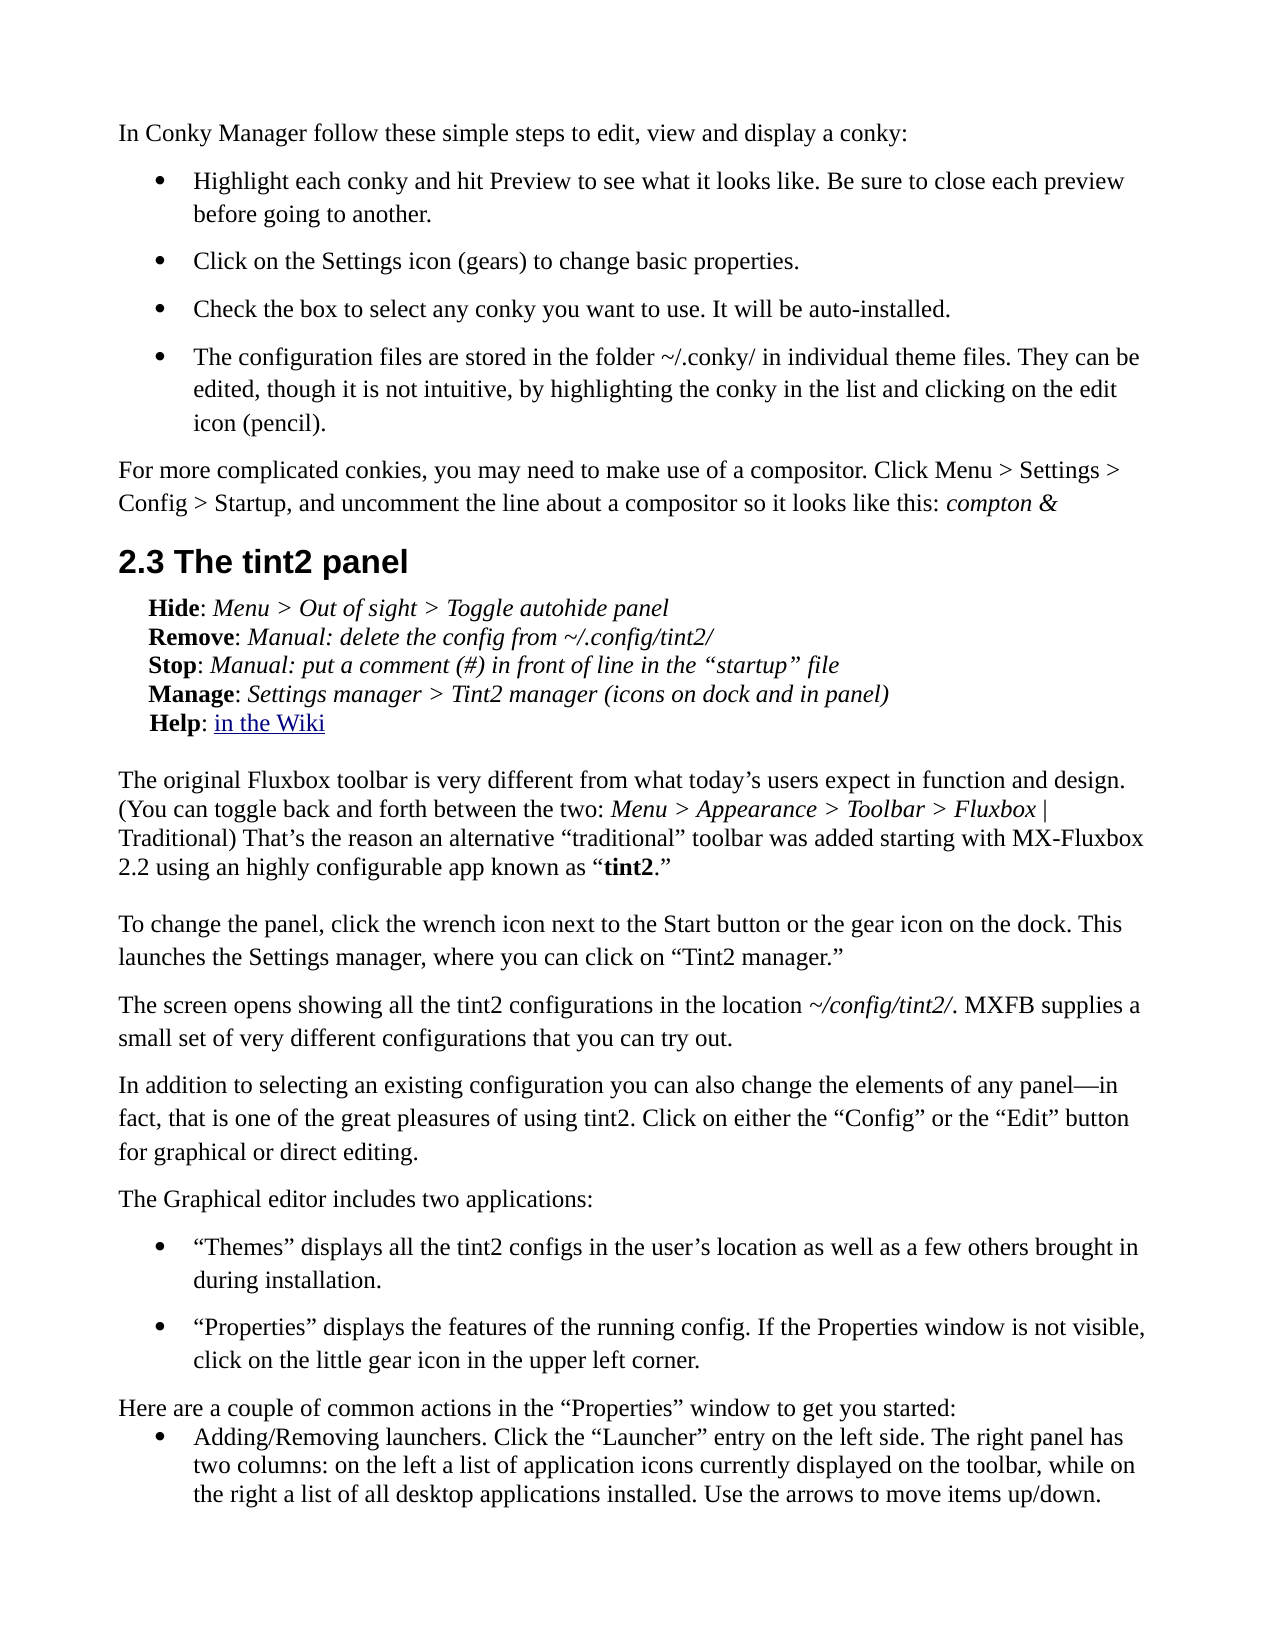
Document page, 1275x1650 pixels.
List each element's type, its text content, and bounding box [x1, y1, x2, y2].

list “Themes” displays all the tint2 configs in the user’s location as well as a few others brought in during installation. [156, 1232, 1157, 1293]
text To change the panel, click the wrench icon next to the Start button or the gear icon on the dock. This launches the Settings manager, where you can click on “Tint2 manager.” [118, 909, 1157, 971]
subtitle 2.3 The tint2 panel [118, 542, 1157, 581]
text Here are a couple of common actions in the “Properties” window to get you started: [118, 1393, 1157, 1422]
list “Properties” displays the features of the running config. If the Properties window is not visible, click on the little gear icon in the upper left corner. [156, 1312, 1157, 1374]
text Manage: Settings manager > Tint2 manager (icons on dock and in panel) [148, 679, 1157, 708]
text Remove: Manual: delete the config from ~/.config/tint2/ [148, 622, 1157, 651]
text The Graphical editor includes two applications: [118, 1184, 1157, 1213]
text Hide: Menu > Out of sight > Toggle autohide panel [148, 593, 1157, 622]
text Help: in the Wiki [118, 708, 1157, 737]
list Check the box to select any conky you want to use. It will be auto-installed. [156, 294, 1157, 323]
list Click on the Settings icon (gears) to change basic properties. [156, 246, 1157, 275]
text Stop: Manual: put a comment (#) in front of line in the “startup” file [148, 651, 1157, 679]
list Highlight each conky and hit Preview to see what it looks like. Be sure to close each preview before going to another. [156, 166, 1157, 227]
text The original Fluxbox toolbar is very different from what today’s users expect in function and design. (You can toggle back and forth between the two: Menu > Appearance > Toolbar > Fluxbox | Traditional) That’s the reason an alternative “traditional” toolbar was added starting with MX-Fluxbox 2.2 using an highly configurable app known as “tint2.” [118, 766, 1157, 881]
text In addition to selecting an existing configuration you can also change the elements of any panel—in fact, that is one of the great pleasures of using tint2. Click on either the “Config” or the “Edit” button for graphical or direct editing. [118, 1071, 1157, 1165]
list Adding/Removing launchers. Click the “Launcher” entry on the left side. The right panel has two columns: on the left a list of application icons currently displayed on the toolbar, while on the right a list of all desktop applications installed. Use the arrows to move items up/down. [156, 1422, 1157, 1508]
text In Conky Manager follow these simple steps to edit, view and display a conky: [118, 118, 1157, 147]
text For more complicated conkies, you may need to make use of a compositor. Click Menu > Settings > Config > Startup, and uncomment the line about a compositor so it looks like this: compton & [118, 455, 1157, 517]
text The screen opens showing all the tint2 configurations in the location ~/config/tint2/. MXFB supplies a small set of very different configurations that you can try out. [118, 990, 1157, 1052]
list The configuration files are stored in the folder ~/.conky/ in individual theme files. They can be edited, though it is not intuitive, by highlighting the conky in the list and clicking on the edit icon (pencil). [156, 342, 1157, 436]
